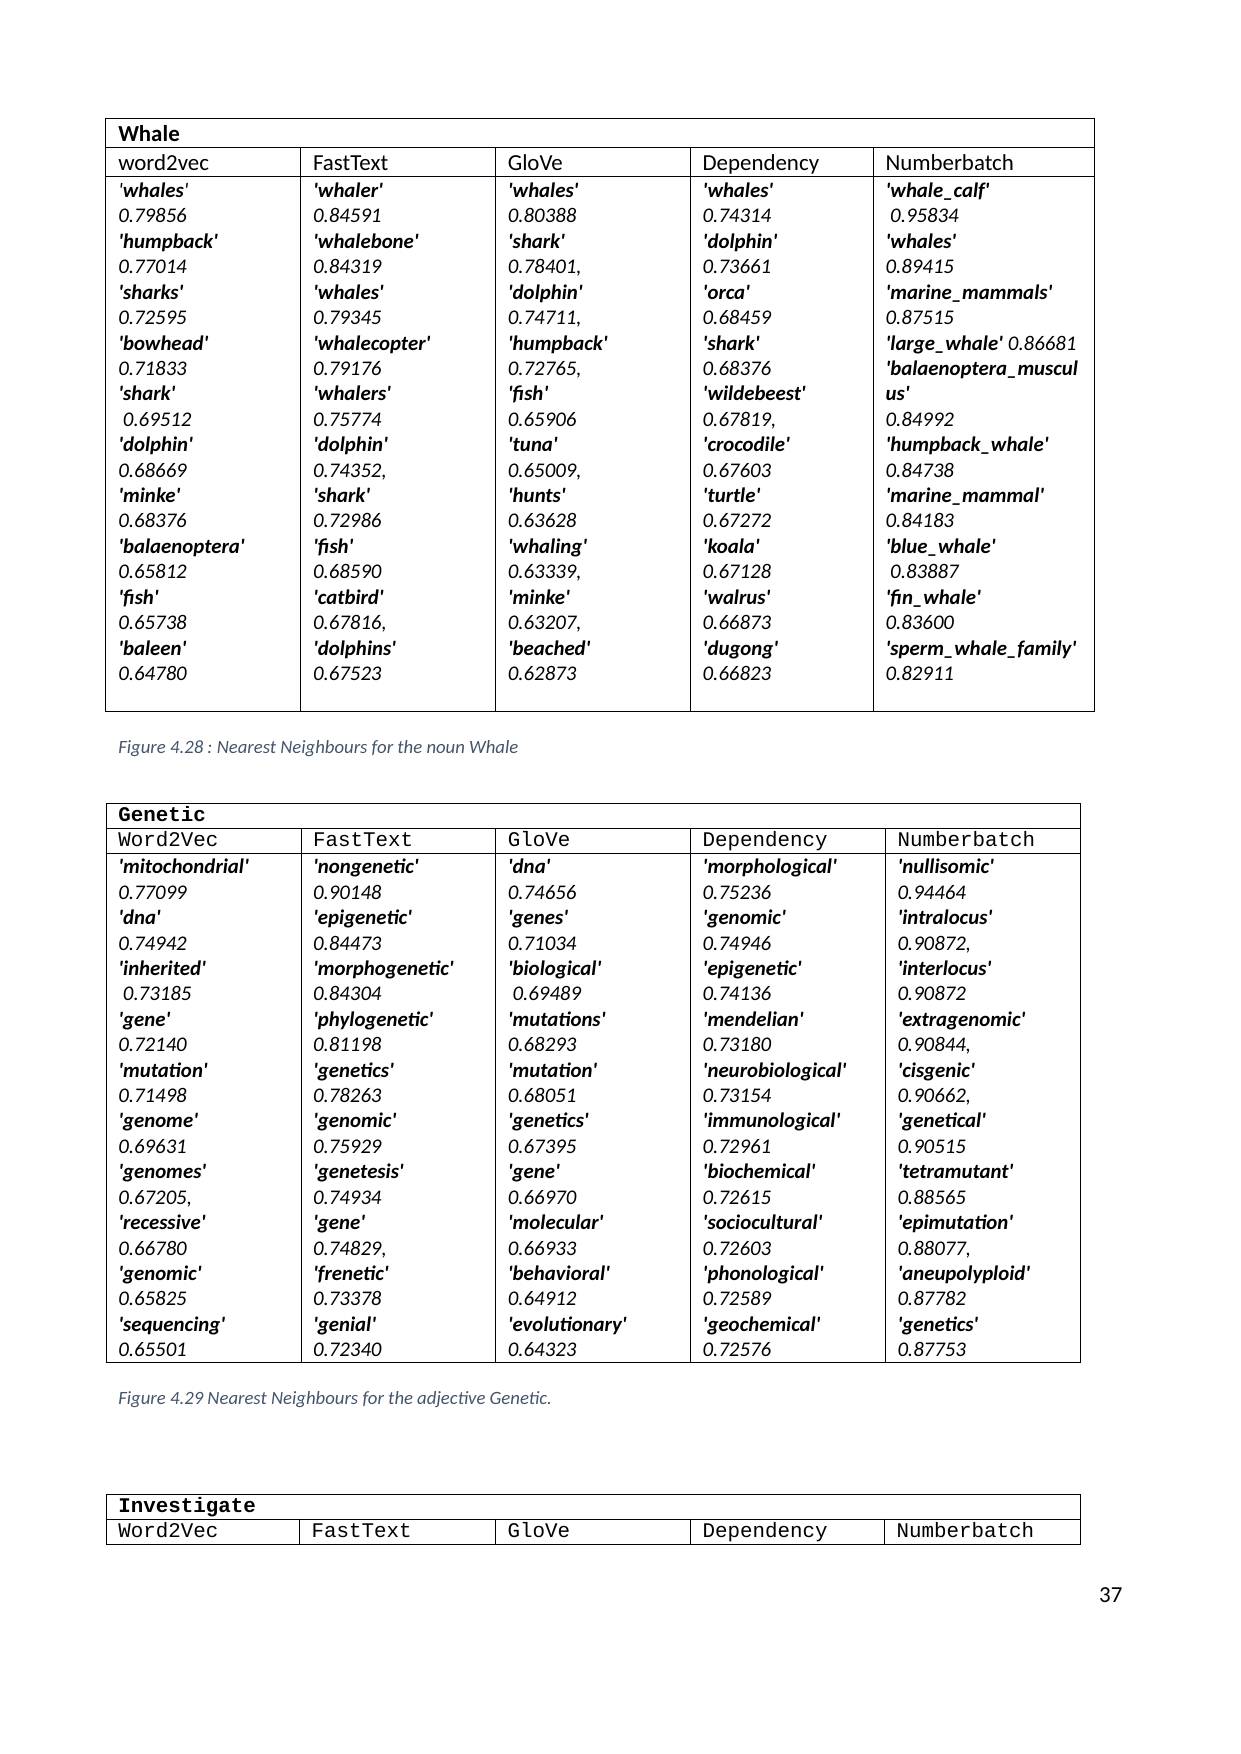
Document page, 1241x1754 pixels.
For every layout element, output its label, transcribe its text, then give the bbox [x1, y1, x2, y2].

table_cell Numberbatch [885, 1520, 1080, 1544]
table_cell FastText [302, 829, 495, 852]
table_header Genetic [107, 804, 1080, 828]
table_cell GloVe [496, 148, 690, 176]
table_cell Dependency [691, 148, 873, 176]
table_cell Dependency [691, 1520, 884, 1544]
text Figure 4.29 Nearest Neighbours for the adjective Genetic. [118, 1387, 1122, 1409]
table_cell 'morphological' 0.75236 'genomic' 0.74946 'epigenetic' 0.74136 'mendelian' 0.73180 'neurobiological' 0.73154 'immunological' 0.72961 'biochemical' 0.72615 'sociocultural' 0.72603 'phonological' 0.72589 'geochemical' 0.72576 [691, 854, 885, 1362]
table_cell 'nongenetic' 0.90148 'epigenetic' 0.84473 'morphogenetic' 0.84304 'phylogenetic' 0.81198 'genetics' 0.78263 'genomic' 0.75929 'genetesis' 0.74934 'gene' 0.74829, 'frenetic' 0.73378 'genial' 0.72340 [302, 854, 495, 1362]
table_cell Word2Vec [107, 1520, 299, 1544]
table_cell 'whales' 0.80388 'shark' 0.78401, 'dolphin' 0.74711, 'humpback' 0.72765, 'fish' 0.65906 'tuna' 0.65009, 'hunts' 0.63628 'whaling' 0.63339, 'minke' 0.63207, 'beached' 0.62873 [496, 177, 690, 711]
table_header Investigate [107, 1495, 1080, 1519]
table_cell 'dna' 0.74656 'genes' 0.71034 'biological' 0.69489 'mutations' 0.68293 'mutation' 0.68051 'genetics' 0.67395 'gene' 0.66970 'molecular' 0.66933 'behavioral' 0.64912 'evolutionary' 0.64323 [496, 854, 690, 1362]
table_cell 'mitochondrial' 0.77099 'dna' 0.74942 'inherited' 0.73185 'gene' 0.72140 'mutation' 0.71498 'genome' 0.69631 'genomes' 0.67205, 'recessive' 0.66780 'genomic' 0.65825 'sequencing' 0.65501 [107, 854, 301, 1362]
table_header Whale [106, 119, 1094, 147]
table_cell FastText [300, 1520, 495, 1544]
table_cell Word2Vec [107, 829, 301, 852]
table_cell Dependency [691, 829, 885, 852]
table_cell GloVe [496, 829, 690, 852]
table_cell 'whale_calf' 0.95834 'whales' 0.89415 'marine_mammals' 0.87515 'large_whale' 0.86681 'balaenoptera_musculus' 0.84992 'humpback_whale' 0.84738 'marine_mammal' 0.84183 'blue_whale' 0.83887 'fin_whale' 0.83600 'sperm_whale_family' 0.82911 [874, 177, 1094, 711]
table_cell FastText [301, 148, 495, 176]
table_cell 'whales' 0.74314 'dolphin' 0.73661 'orca' 0.68459 'shark' 0.68376 'wildebeest' 0.67819, 'crocodile' 0.67603 'turtle' 0.67272 'koala' 0.67128 'walrus' 0.66873 'dugong' 0.66823 [691, 177, 873, 711]
table_cell Numberbatch [886, 829, 1080, 852]
table_cell 'whaler' 0.84591 'whalebone' 0.84319 'whales' 0.79345 'whalecopter' 0.79176 'whalers' 0.75774 'dolphin' 0.74352, 'shark' 0.72986 'fish' 0.68590 'catbird' 0.67816, 'dolphins' 0.67523 [301, 177, 495, 711]
table_cell 'nullisomic' 0.94464 'intralocus' 0.90872, 'interlocus' 0.90872 'extragenomic' 0.90844, 'cisgenic' 0.90662, 'genetical' 0.90515 'tetramutant' 0.88565 'epimutation' 0.88077, 'aneupolyploid' 0.87782 'genetics' 0.87753 [886, 854, 1080, 1362]
table_cell Numberbatch [874, 148, 1094, 176]
text Figure 4.28 : Nearest Neighbours for the noun Whale [118, 736, 1122, 759]
table_cell word2vec [106, 148, 300, 176]
table_cell GloVe [496, 1520, 690, 1544]
table_cell 'whales' 0.79856 'humpback' 0.77014 'sharks' 0.72595 'bowhead' 0.71833 'shark' 0.69512 'dolphin' 0.68669 'minke' 0.68376 'balaenoptera' 0.65812 'fish' 0.65738 'baleen' 0.64780 [106, 177, 300, 711]
